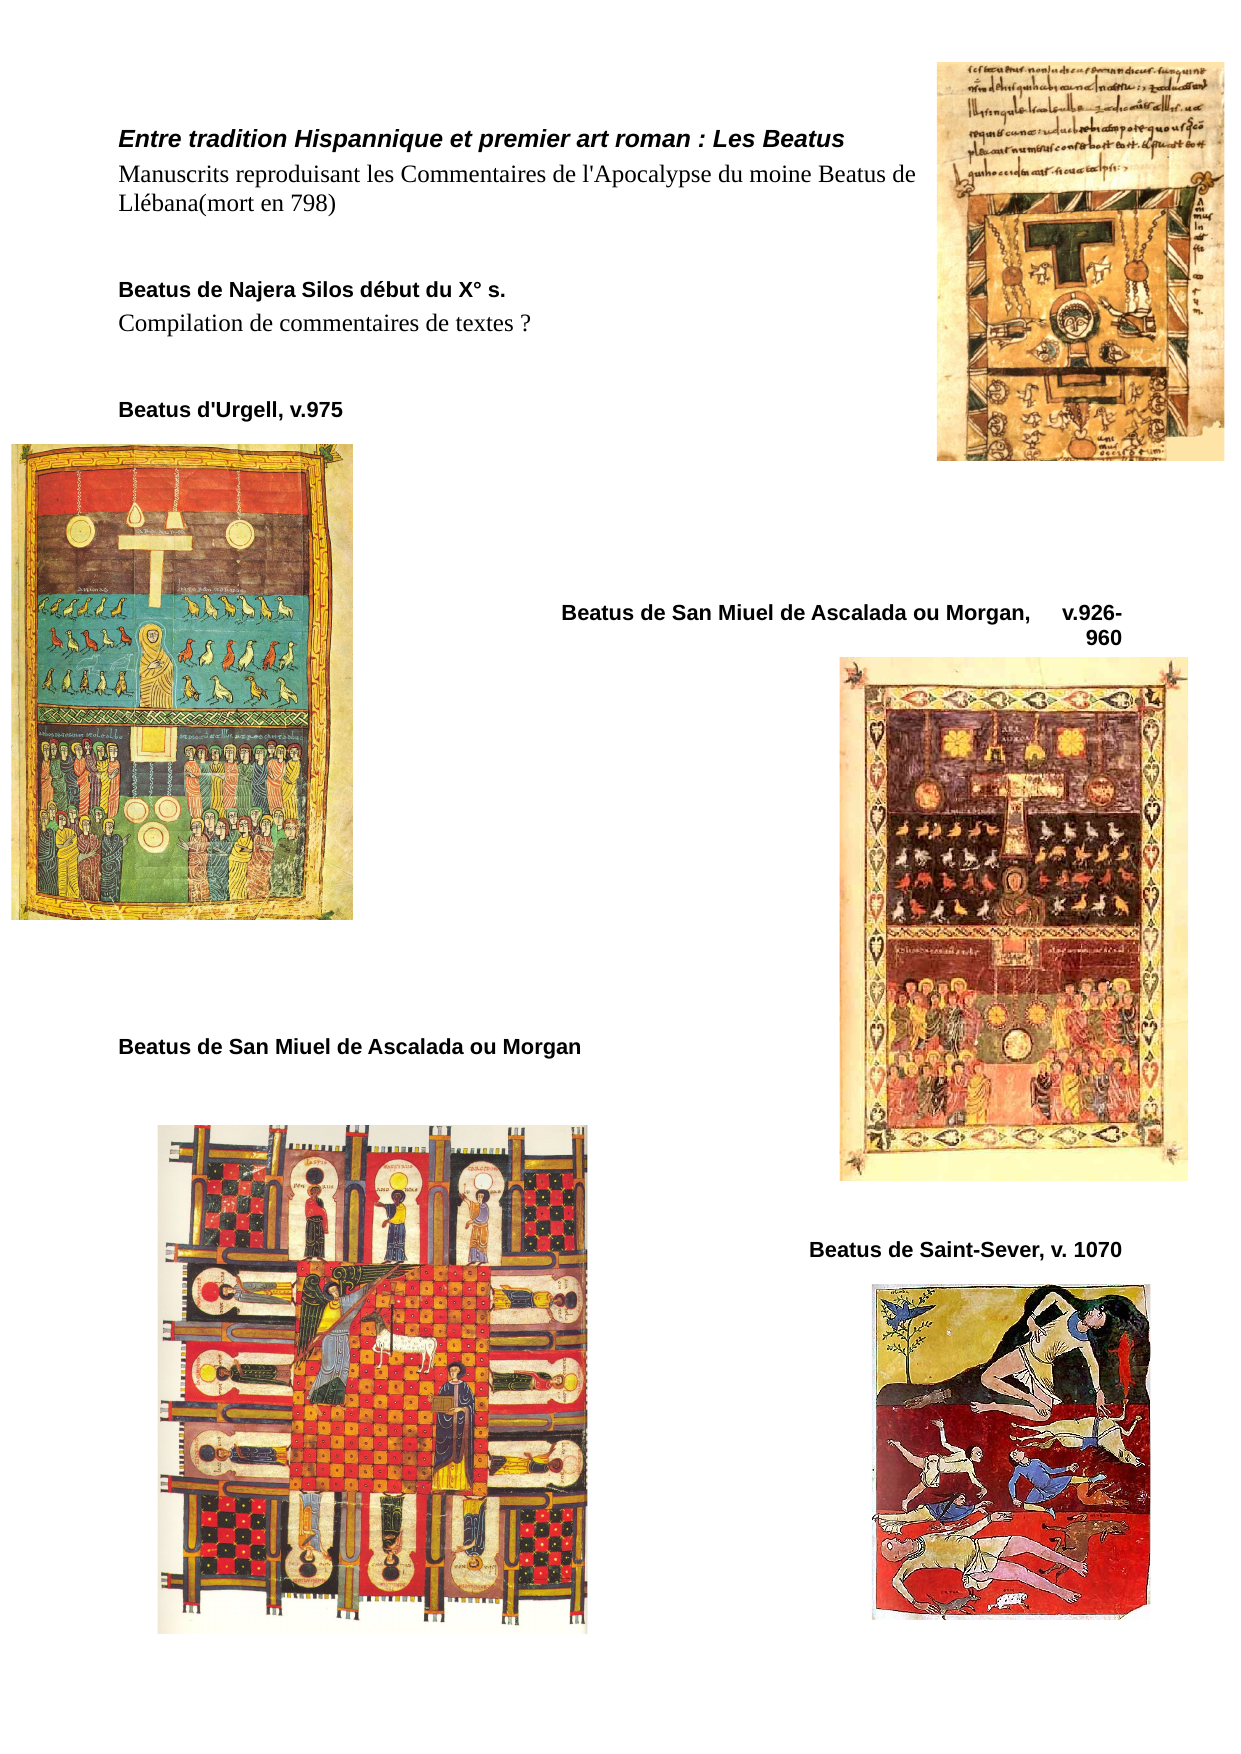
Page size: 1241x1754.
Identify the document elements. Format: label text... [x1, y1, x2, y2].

subtitle Beatus de Saint-Sever, v. 1070 [588, 1236, 1122, 1262]
subtitle Beatus de Najera Silos début du X° s. [118, 277, 936, 302]
text Manuscrits reproduisant les Commentaires de l'Apocalypse du moine Beatus de Llébana(mort en 798) [118, 159, 936, 217]
picture [11, 444, 353, 920]
picture [157, 1125, 588, 1634]
subtitle Beatus d'Urgell, v.975 [118, 397, 936, 422]
subtitle Beatus de San Miuel de Ascalada ou Morgan, v.926-960 [353, 599, 1122, 650]
picture [839, 657, 1189, 1181]
subtitle Beatus de San Miuel de Ascalada ou Morgan [118, 1034, 839, 1059]
subtitle Entre tradition Hispannique et premier art roman : Les Beatus [118, 124, 936, 153]
picture [936, 62, 1225, 461]
text Compilation de commentaires de textes ? [118, 308, 936, 337]
subtitle [118, 1236, 157, 1262]
picture [871, 1284, 1151, 1620]
